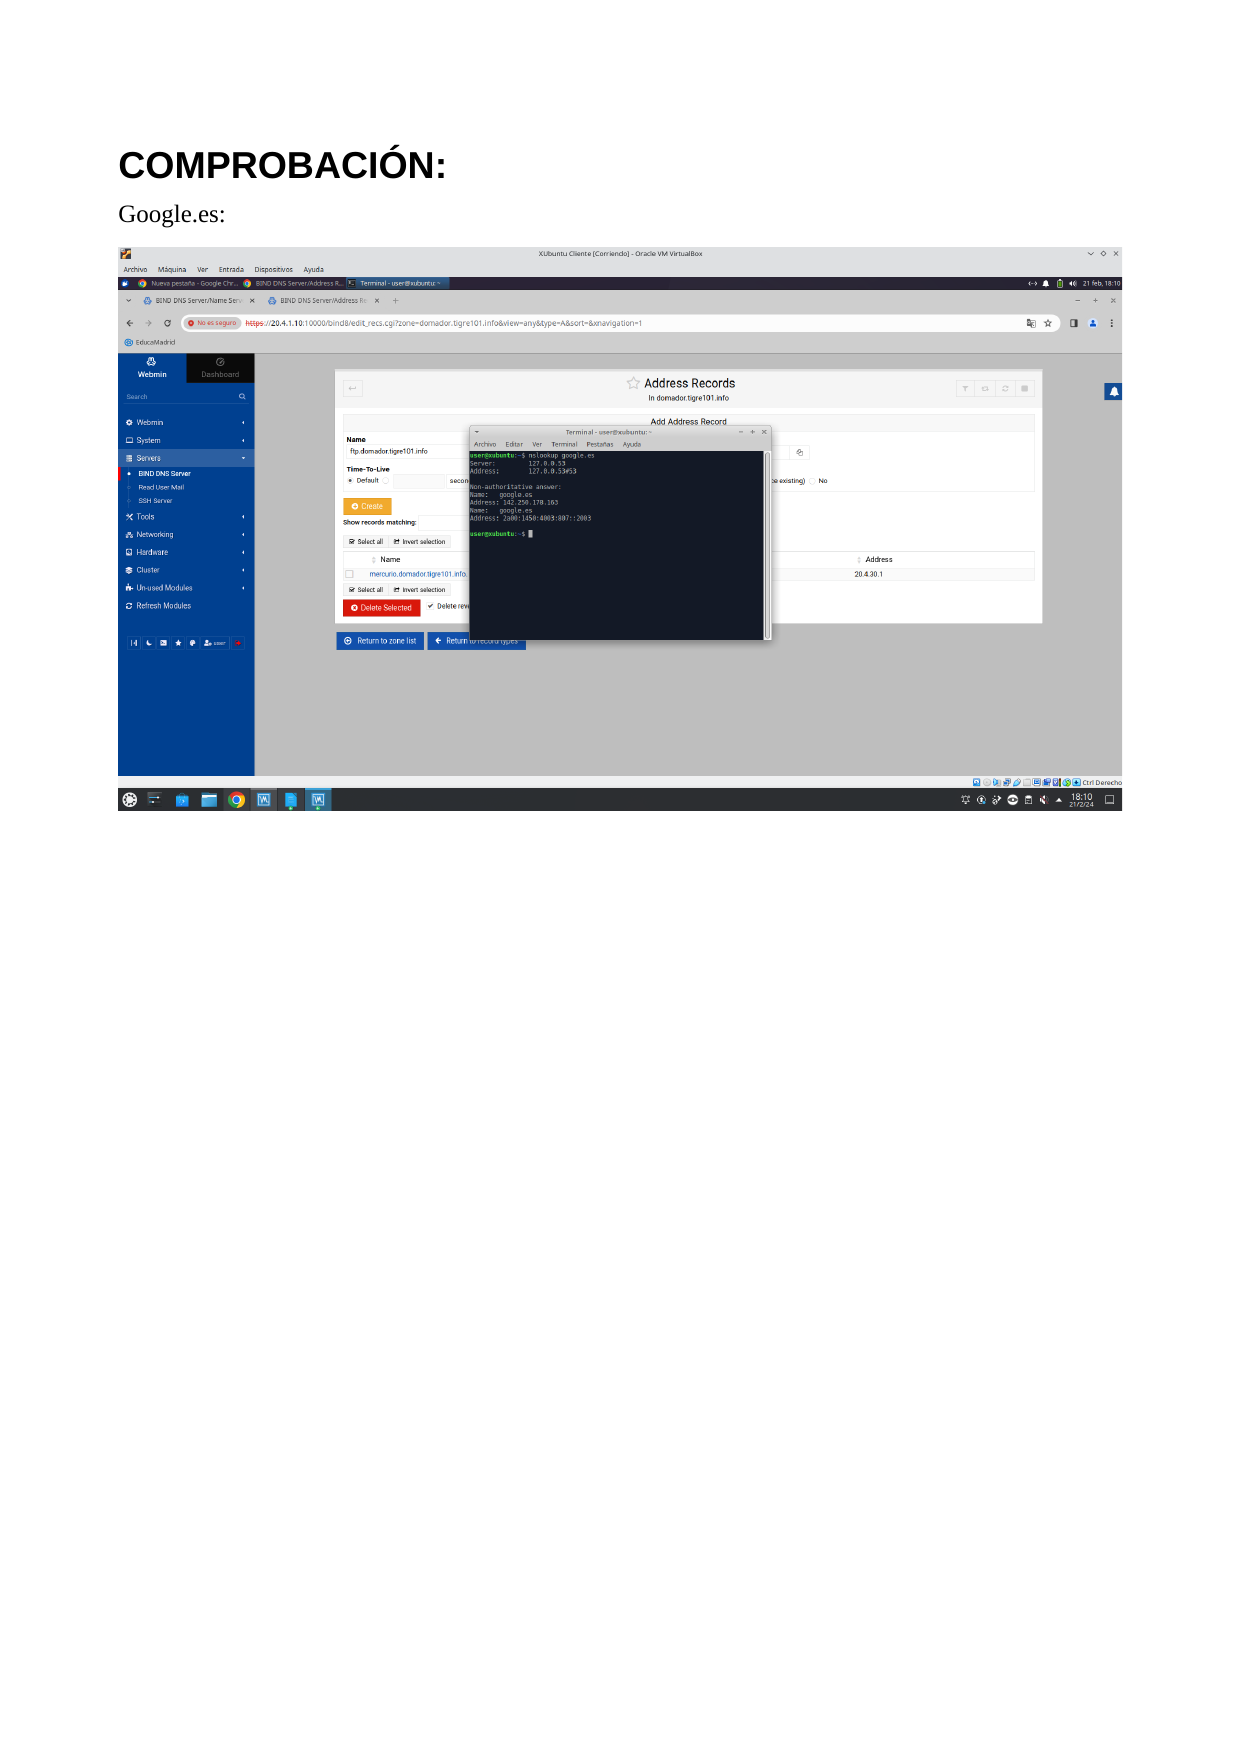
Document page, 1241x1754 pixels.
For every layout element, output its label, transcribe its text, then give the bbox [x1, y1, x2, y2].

subtitle COMPROBACIÓN: [118, 143, 1122, 186]
text Google.es: [118, 199, 1122, 227]
picture [118, 246, 1123, 811]
